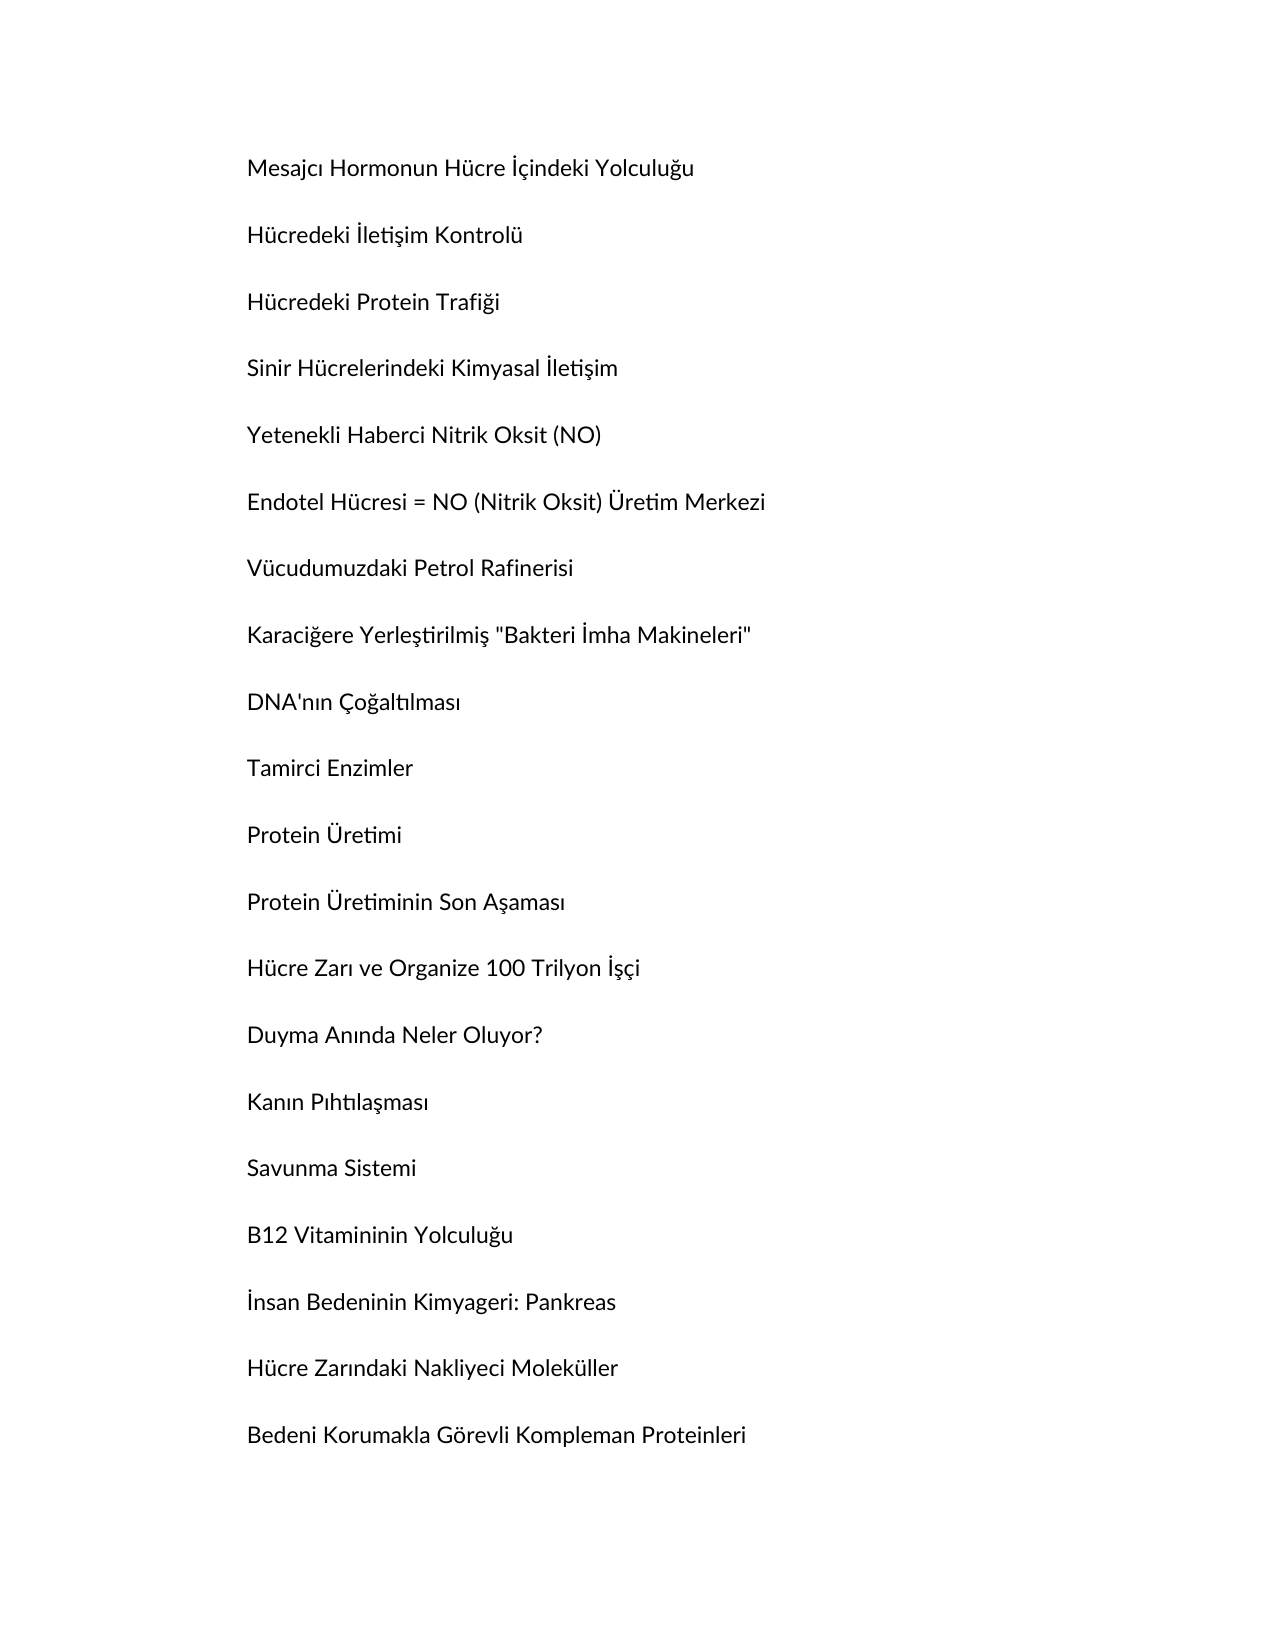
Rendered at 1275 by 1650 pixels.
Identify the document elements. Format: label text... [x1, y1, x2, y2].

text Hücre Zarı ve Organize 100 Trilyon İşçi [187, 950, 1070, 983]
text DNA'nın Çoğaltılması [187, 683, 1070, 717]
text İnsan Bedeninin Kimyageri: Pankreas [187, 1283, 1070, 1317]
text Protein Üretimi [187, 817, 1070, 850]
text Kanın Pıhtılaşması [187, 1083, 1070, 1117]
text Savunma Sistemi [187, 1150, 1070, 1183]
text Tamirci Enzimler [187, 750, 1070, 783]
text Duyma Anında Neler Oluyor? [187, 1017, 1070, 1050]
text Hücredeki Protein Trafiği [187, 283, 1070, 317]
text Hücredeki İletişim Kontrolü [187, 217, 1070, 250]
text Mesajcı Hormonun Hücre İçindeki Yolculuğu [187, 150, 1070, 183]
text Karaciğere Yerleştirilmiş "Bakteri İmha Makineleri" [187, 617, 1070, 650]
text Bedeni Korumakla Görevli Kompleman Proteinleri [187, 1417, 1070, 1450]
text Endotel Hücresi = NO (Nitrik Oksit) Üretim Merkezi [187, 483, 1070, 517]
text Sinir Hücrelerindeki Kimyasal İletişim [187, 350, 1070, 383]
text Protein Üretiminin Son Aşaması [187, 883, 1070, 917]
text B12 Vitamininin Yolculuğu [187, 1217, 1070, 1250]
text Hücre Zarındaki Nakliyeci Moleküller [187, 1350, 1070, 1383]
text Vücudumuzdaki Petrol Rafinerisi [187, 550, 1070, 583]
text Yetenekli Haberci Nitrik Oksit (NO) [187, 417, 1070, 450]
